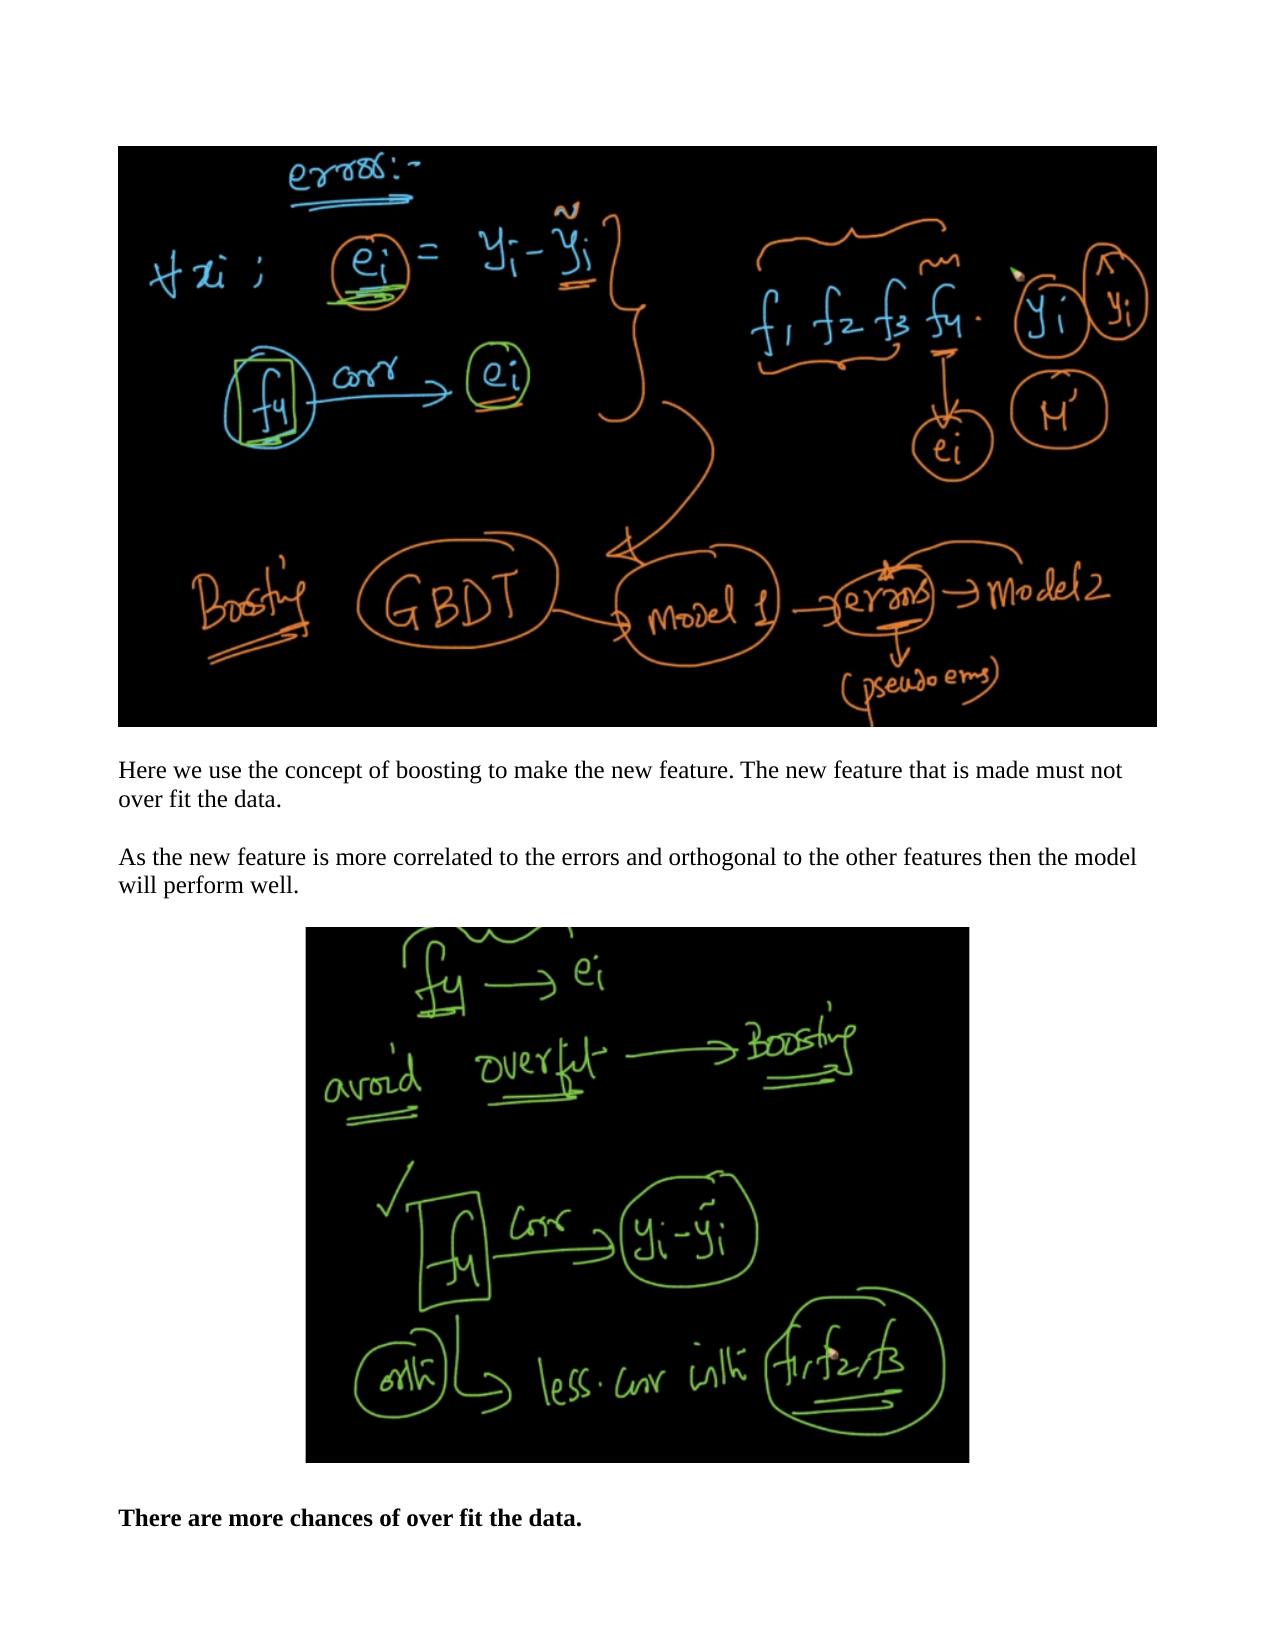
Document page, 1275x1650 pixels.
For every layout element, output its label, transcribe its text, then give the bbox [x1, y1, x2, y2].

text Here we use the concept of boosting to make the new feature. The new feature that is made must not over fit the data. [118, 755, 1157, 813]
text There are more chances of over fit the data. [118, 1503, 1157, 1532]
picture [305, 927, 970, 1463]
picture [118, 146, 1157, 727]
text As the new feature is more correlated to the errors and orthogonal to the other features then the model will perform well. [118, 842, 1157, 899]
